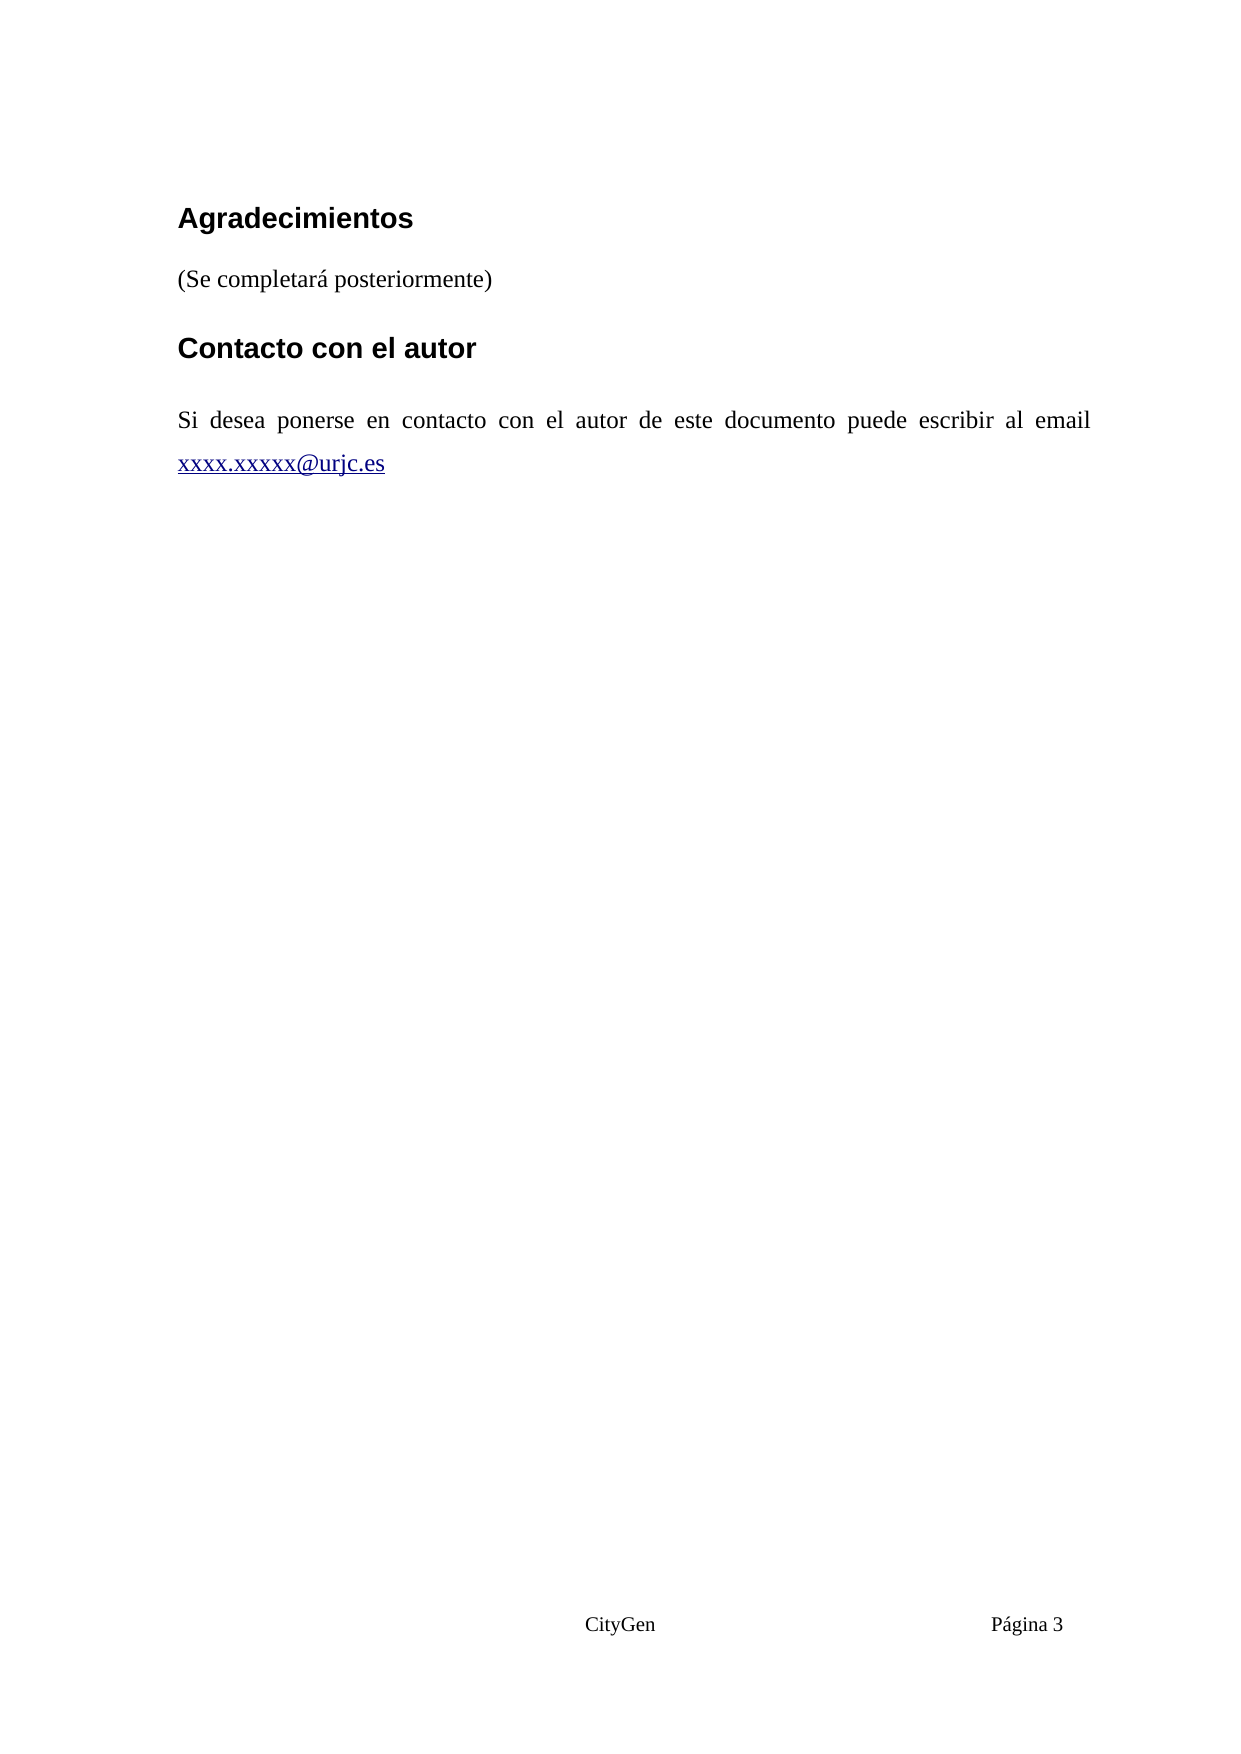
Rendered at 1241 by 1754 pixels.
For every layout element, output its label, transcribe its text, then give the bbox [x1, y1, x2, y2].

subtitle Agradecimientos [177, 201, 1093, 235]
text (Se completará posteriormente) [177, 264, 1093, 293]
text Contacto con el autor [177, 331, 1093, 364]
text Si desea ponerse en contacto con el autor de este documento puede escribir al email xxxx.xxxxx@urjc.es [177, 405, 1093, 477]
